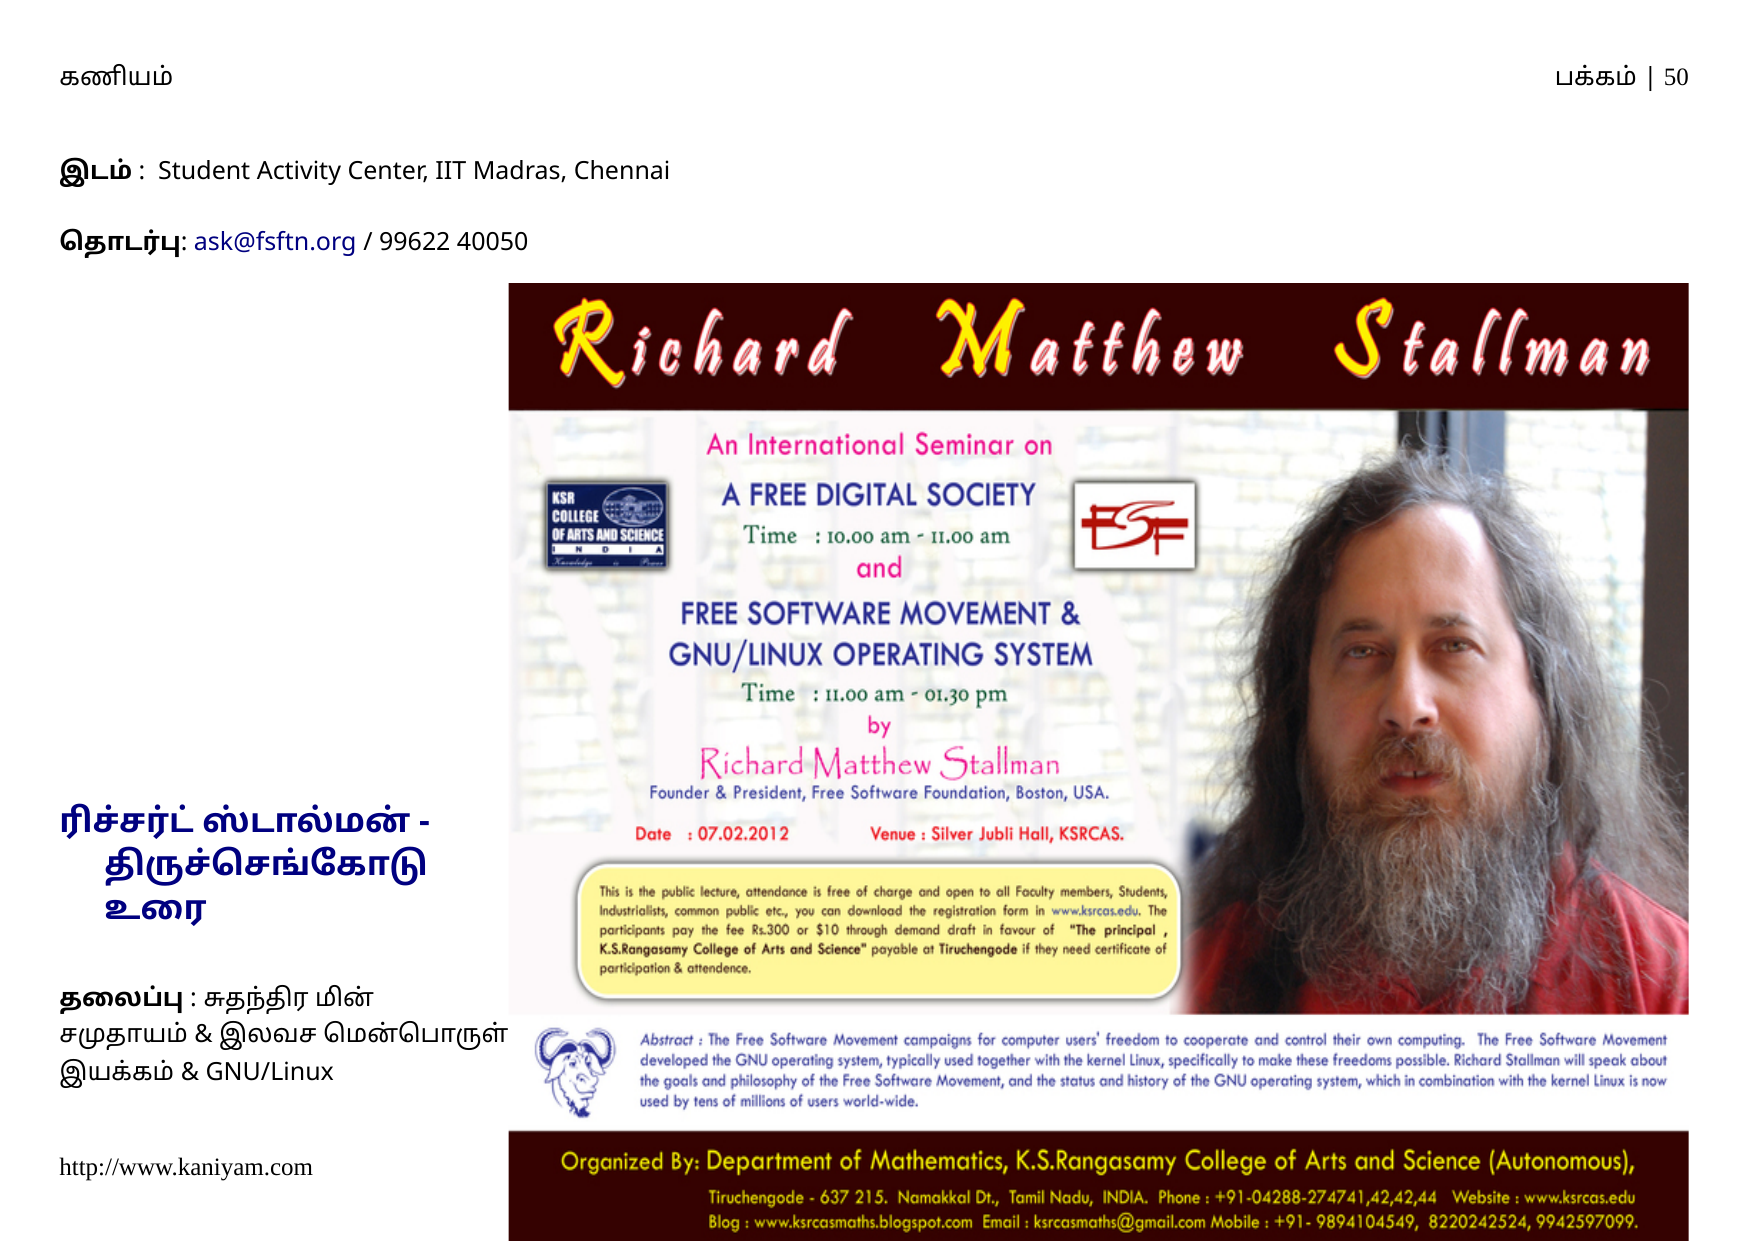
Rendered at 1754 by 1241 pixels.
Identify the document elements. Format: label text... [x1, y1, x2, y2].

picture [508, 283, 1689, 1241]
subtitle [1689, 797, 1695, 933]
text இடம் : Student Activity Center, IIT Madras, Chennai [59, 153, 1695, 189]
text தொடர்பு: ask@fsftn.org / 99622 40050 [59, 224, 1695, 261]
text தலைப்பு : சுதந்திர மின் சமுதாயம் & இலவச மென்பொருள் இயக்கம் & GNU/Linux [59, 979, 508, 1090]
subtitle ரிச்சர்ட் ஸ்டால்மன் - திருச்செங்கோடு உரை [59, 797, 508, 933]
